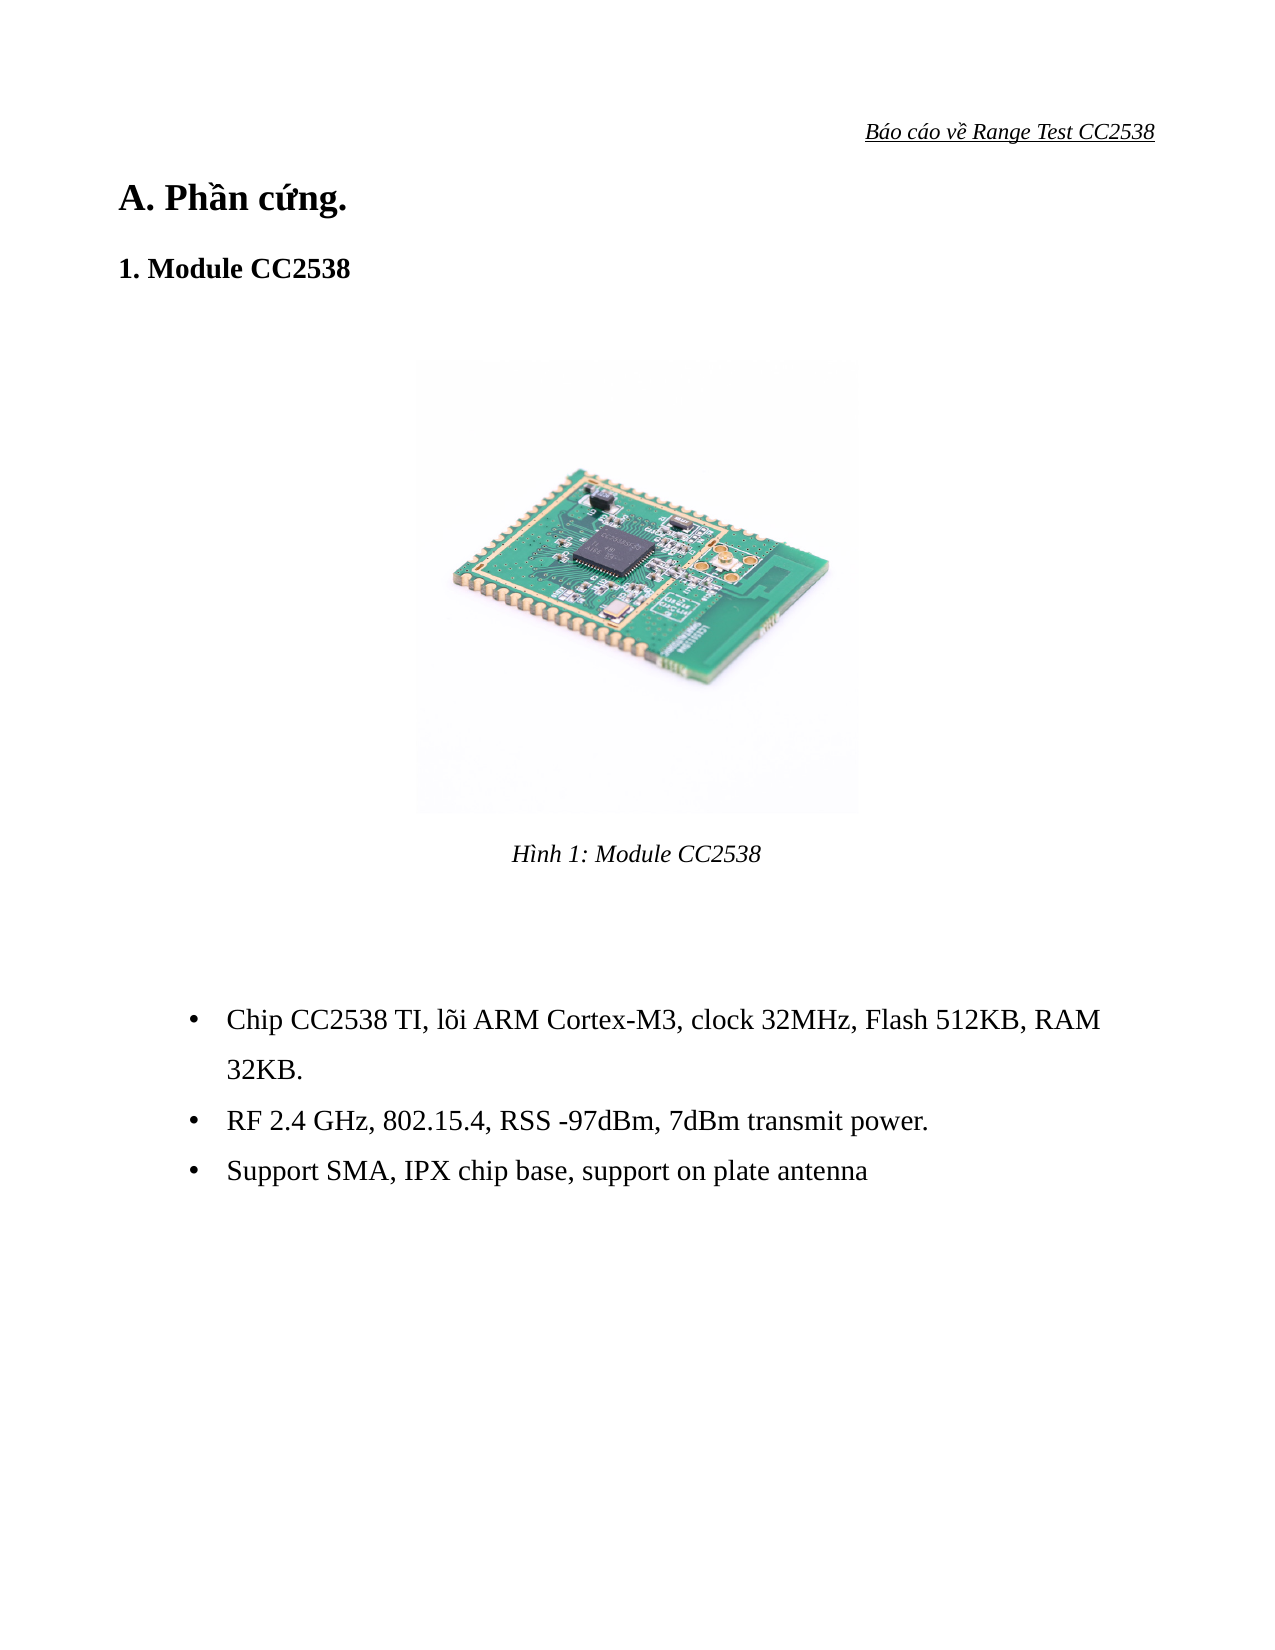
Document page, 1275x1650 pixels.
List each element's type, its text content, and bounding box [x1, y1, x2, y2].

text Hình 1: Module CC2538 [268, 839, 1007, 867]
list Chip CC2538 TI, lõi ARM Cortex-M3, clock 32MHz, Flash 512KB, RAM 32KB. [189, 1002, 1157, 1086]
subtitle A. Phần cứng. [118, 174, 1157, 218]
picture [416, 360, 859, 814]
list RF 2.4 GHz, 802.15.4, RSS -97dBm, 7dBm transmit power. [189, 1103, 1157, 1136]
subtitle 1. Module CC2538 [118, 251, 1157, 285]
list Support SMA, IPX chip base, support on plate antenna [189, 1153, 1157, 1187]
